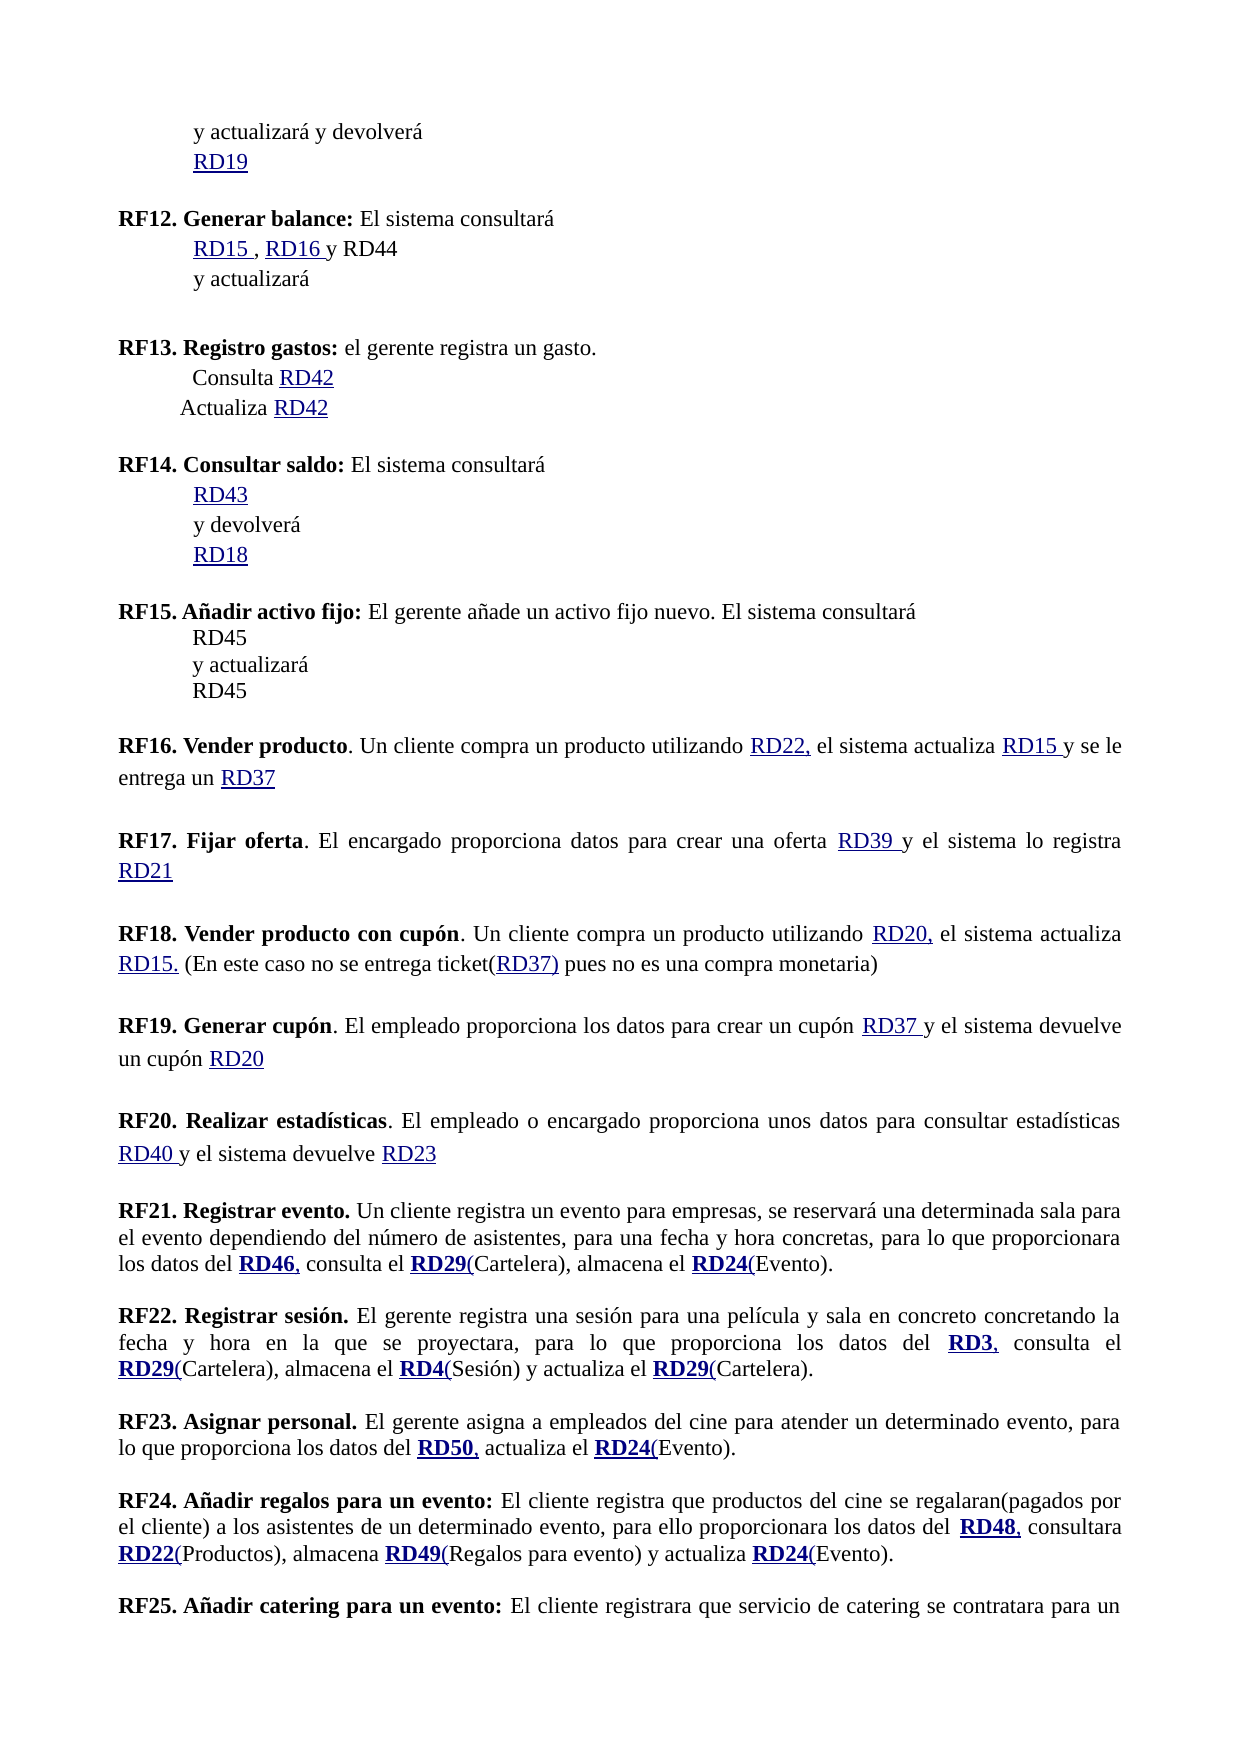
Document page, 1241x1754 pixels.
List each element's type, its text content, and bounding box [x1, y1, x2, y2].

text RF21. Registrar evento. Un cliente registra un evento para empresas, se reservará una determinada sala para el evento dependiendo del número de asistentes, para una fecha y hora concretas, para lo que proporcionara los datos del RD46, consulta el RD29(Cartelera), almacena el RD24(Evento). [118, 1197, 1122, 1276]
text RF23. Asignar personal. El gerente asigna a empleados del cine para atender un determinado evento, para lo que proporciona los datos del RD50, actualiza el RD24(Evento). [118, 1408, 1122, 1461]
text RF24. Añadir regalos para un evento: El cliente registra que productos del cine se regalaran(pagados por el cliente) a los asistentes de un determinado evento, para ello proporcionara los datos del RD48, consultara RD22(Productos), almacena RD49(Regalos para evento) y actualiza RD24(Evento). [118, 1487, 1122, 1566]
text Actualiza RD42 [118, 394, 1122, 421]
text y actualizará [118, 265, 1122, 292]
text RD43 [118, 481, 1122, 507]
text RD15 , RD16 y RD44 [118, 235, 1122, 261]
text RF19. Generar cupón. El empleado proporciona los datos para crear un cupón RD37 y el sistema devuelve un cupón RD20 [118, 1010, 1122, 1071]
text RF12. Generar balance: El sistema consultará [118, 205, 1122, 231]
text RD19 [118, 148, 1122, 175]
text RF14. Consultar saldo: El sistema consultará [118, 451, 1122, 477]
text RF15. Añadir activo fijo: El gerente añade un activo fijo nuevo. El sistema consultará [118, 598, 1122, 624]
text RD18 [118, 541, 1122, 568]
text RF22. Registrar sesión. El gerente registra una sesión para una película y sala en concreto concretando la fecha y hora en la que se proyectara, para lo que proporciona los datos del RD3, consulta el RD29(Cartelera), almacena el RD4(Sesión) y actualiza el RD29(Cartelera). [118, 1303, 1122, 1382]
text RF25. Añadir catering para un evento: El cliente registrara que servicio de catering se contratara para un [118, 1592, 1122, 1619]
text RD45 [118, 677, 1122, 703]
text y devolverá [118, 511, 1122, 538]
text y actualizará y devolverá [118, 118, 1122, 144]
text RD45 [118, 624, 1122, 651]
text RF13. Registro gastos: el gerente registra un gasto. [118, 334, 1122, 360]
text Consulta RD42 [118, 364, 1122, 390]
text RF18. Vender producto con cupón. Un cliente compra un producto utilizando RD20, el sistema actualiza RD15. (En este caso no se entrega ticket(RD37) pues no es una compra monetaria) [118, 918, 1122, 976]
text RF20. Realizar estadísticas. El empleado o encargado proporciona unos datos para consultar estadísticas RD40 y el sistema devuelve RD23 [118, 1105, 1122, 1167]
text RF16. Vender producto. Un cliente compra un producto utilizando RD22, el sistema actualiza RD15 y se le entrega un RD37 [118, 730, 1122, 791]
text RF17. Fijar oferta. El encargado proporciona datos para crear una oferta RD39 y el sistema lo registra RD21 [118, 825, 1122, 884]
text y actualizará [118, 651, 1122, 677]
